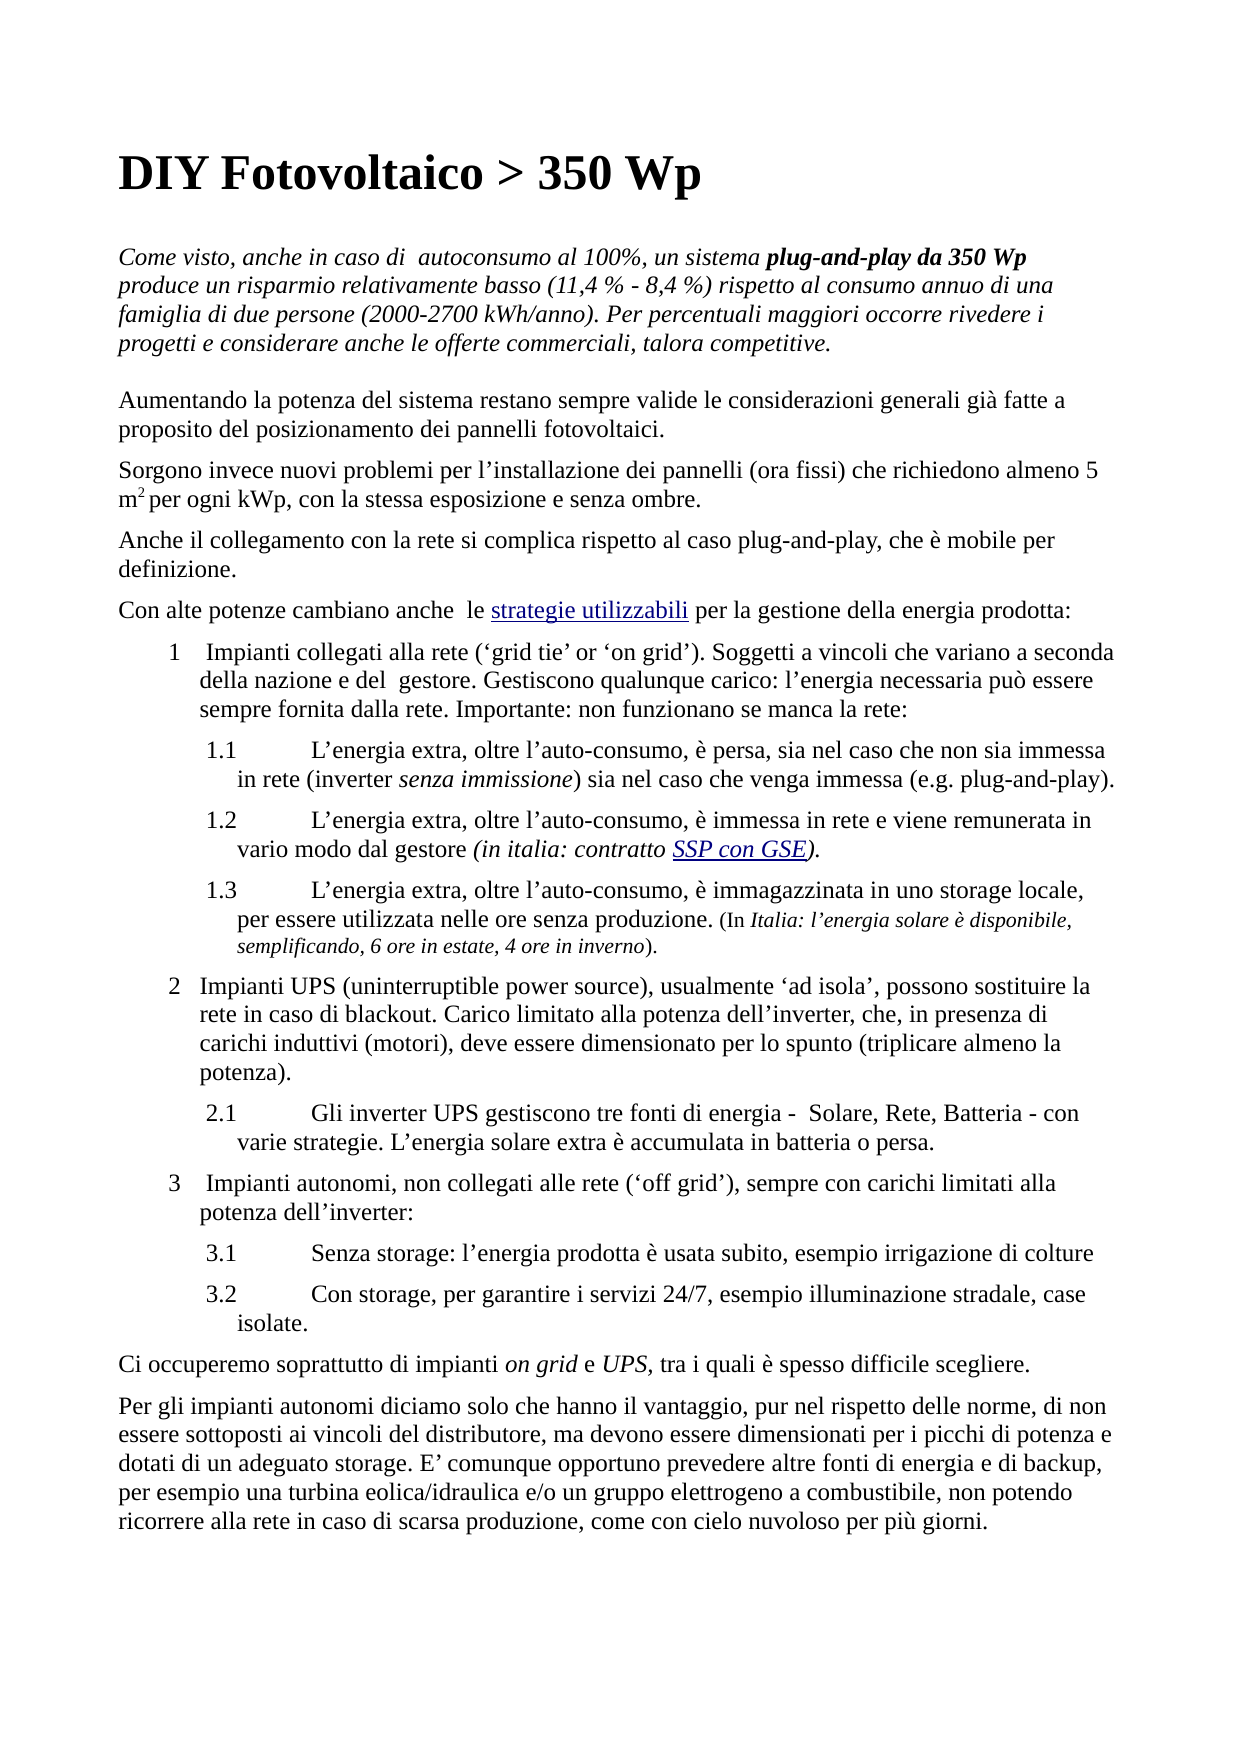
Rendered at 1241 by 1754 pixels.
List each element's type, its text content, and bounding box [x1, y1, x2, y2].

list Impianti collegati alla rete (‘grid tie’ or ‘on grid’). Soggetti a vincoli che variano a seconda della nazione e del gestore. Gestiscono qualunque carico: l’energia necessaria può essere sempre fornita dalla rete. Importante: non funzionano se manca la rete: [162, 637, 1122, 723]
list L’energia extra, oltre l’auto-consumo, è immessa in rete e viene remunerata in vario modo dal gestore (in italia: contratto SSP con GSE). [199, 806, 1122, 863]
list Gli inverter UPS gestiscono tre fonti di energia - Solare, Rete, Batteria - con varie strategie. L’energia solare extra è accumulata in batteria o persa. [199, 1098, 1122, 1156]
text Anche il collegamento con la rete si complica rispetto al caso plug-and-play, che è mobile per definizione. [118, 526, 1122, 583]
text Come visto, anche in caso di autoconsumo al 100%, un sistema plug-and-play da 350 Wp produce un risparmio relativamente basso (11,4 % - 8,4 %) rispetto al consumo annuo di una famiglia di due persone (2000-2700 kWh/anno). Per percentuali maggiori occorre rivedere i progetti e considerare anche le offerte commerciali, talora competitive. [118, 242, 1104, 357]
text Ci occuperemo soprattutto di impianti on grid e UPS, tra i quali è spesso difficile scegliere. [118, 1349, 1122, 1378]
subtitle DIY Fotovoltaico > 350 Wp [118, 143, 1122, 201]
list L’energia extra, oltre l’auto-consumo, è persa, sia nel caso che non sia immessa in rete (inverter senza immissione) sia nel caso che venga immessa (e.g. plug-and-play). [199, 736, 1122, 793]
list Impianti UPS (uninterruptible power source), usualmente ‘ad isola’, possono sostituire la rete in caso di blackout. Carico limitato alla potenza dell’inverter, che, in presenza di carichi induttivi (motori), deve essere dimensionato per lo spunto (triplicare almeno la potenza). [162, 971, 1122, 1086]
text Per gli impianti autonomi diciamo solo che hanno il vantaggio, pur nel rispetto delle norme, di non essere sottoposti ai vincoli del distributore, ma devono essere dimensionati per i picchi di potenza e dotati di un adeguato storage. E’ comunque opportuno prevedere altre fonti di energia e di backup, per esempio una turbina eolica/idraulica e/o un gruppo elettrogeno a combustibile, non potendo ricorrere alla rete in caso di scarsa produzione, come con cielo nuvoloso per più giorni. [118, 1391, 1122, 1534]
text Con alte potenze cambiano anche le strategie utilizzabili per la gestione della energia prodotta: [118, 596, 1122, 624]
list Impianti autonomi, non collegati alle rete (‘off grid’), sempre con carichi limitati alla potenza dell’inverter: [162, 1168, 1122, 1226]
text Aumentando la potenza del sistema restano sempre valide le considerazioni generali già fatte a proposito del posizionamento dei pannelli fotovoltaici. [118, 386, 1122, 443]
list Con storage, per garantire i servizi 24/7, esempio illuminazione stradale, case isolate. [199, 1279, 1122, 1337]
list L’energia extra, oltre l’auto-consumo, è immagazzinata in uno storage locale, per essere utilizzata nelle ore senza produzione. (In Italia: l’energia solare è disponibile, semplificando, 6 ore in estate, 4 ore in inverno). [199, 876, 1122, 958]
list Senza storage: l’energia prodotta è usata subito, esempio irrigazione di colture [199, 1238, 1122, 1267]
text Sorgono invece nuovi problemi per l’installazione dei pannelli (ora fissi) che richiedono almeno 5 m2 per ogni kWp, con la stessa esposizione e senza ombre. [118, 456, 1122, 513]
